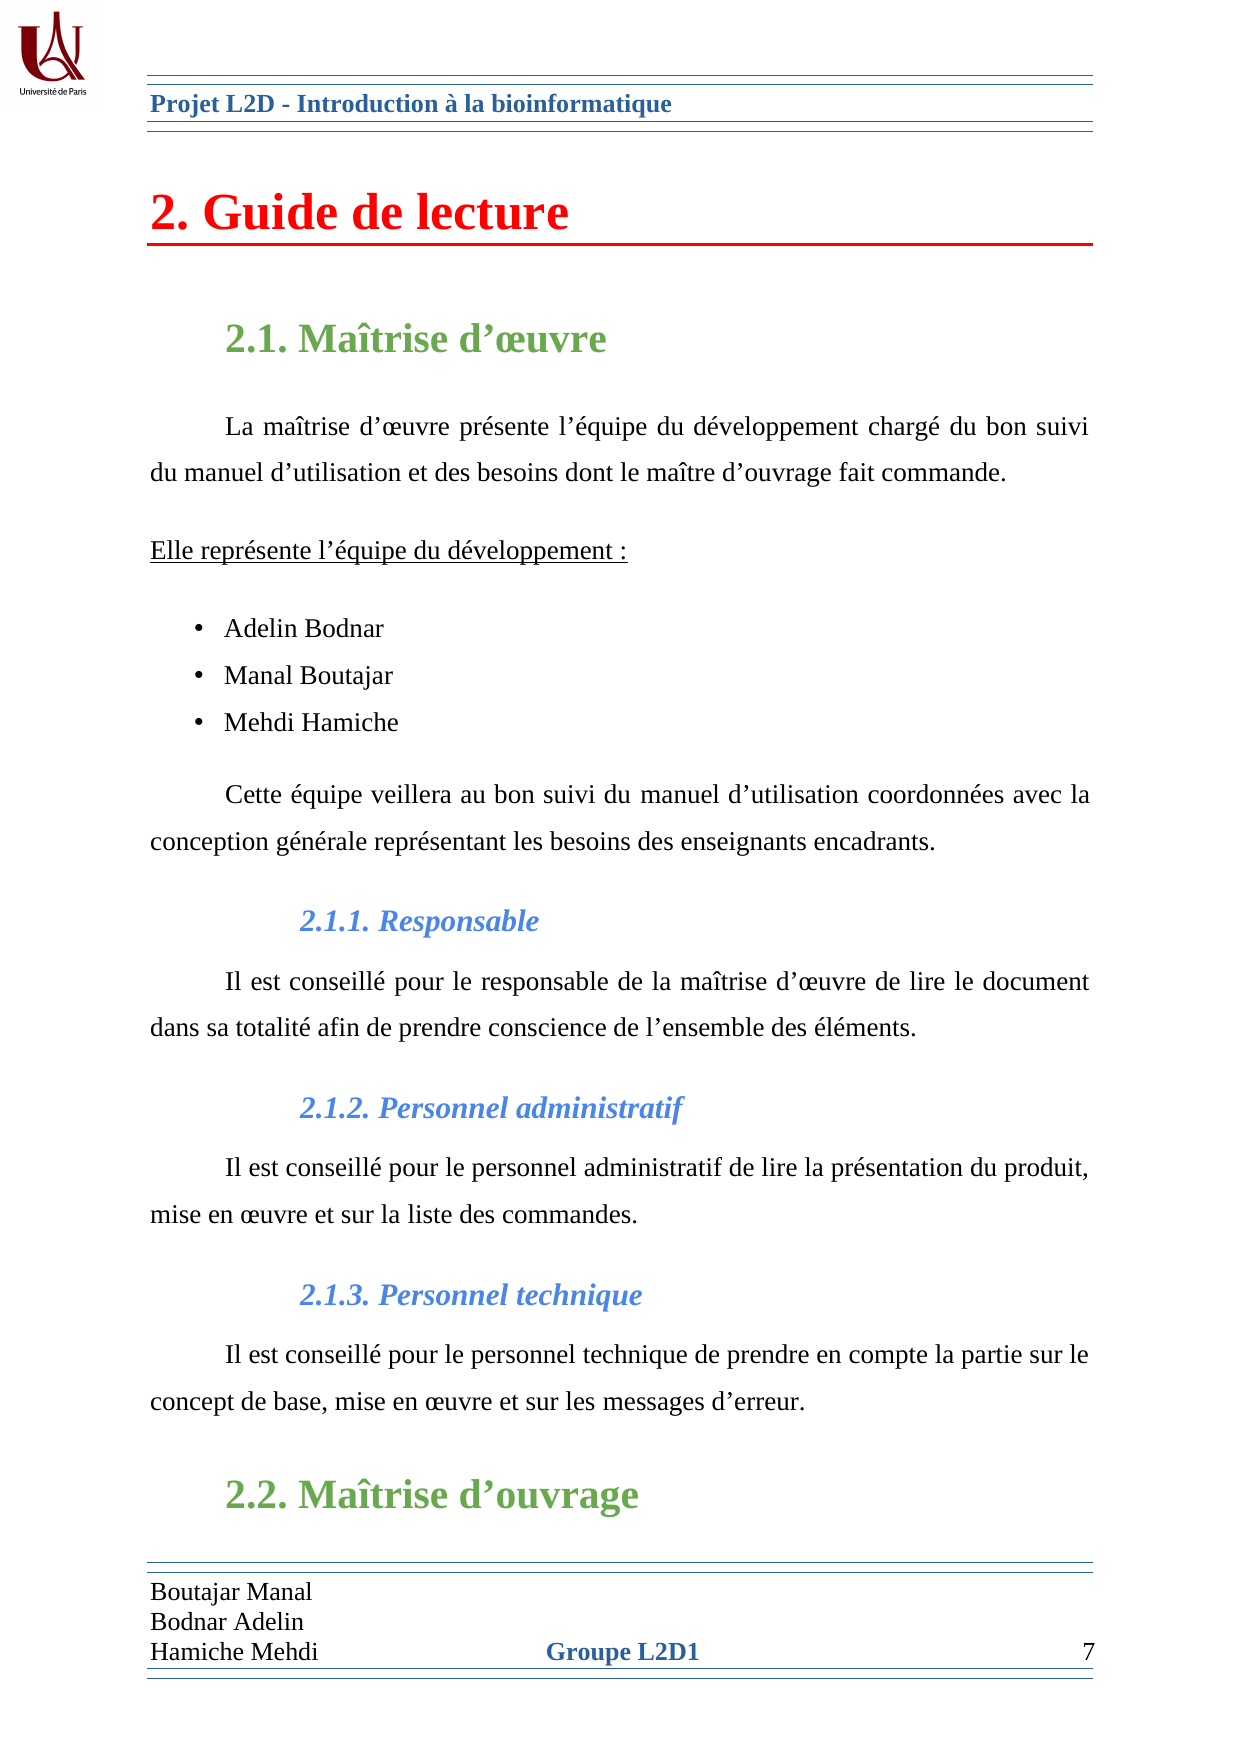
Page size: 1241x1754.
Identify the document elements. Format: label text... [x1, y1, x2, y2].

subtitle 2.1.2. Personnel administratif [225, 1089, 1090, 1125]
subtitle 2.1. Maîtrise d’œuvre [150, 313, 1090, 361]
subtitle 2.1.1. Responsable [225, 903, 1090, 938]
text La maîtrise d’œuvre présente l’équipe du développement chargé du bon suivi du manuel d’utilisation et des besoins dont le maître d’ouvrage fait commande. [150, 410, 1090, 488]
subtitle 2.1.3. Personnel technique [225, 1276, 1090, 1312]
text Cette équipe veillera au bon suivi du manuel d’utilisation coordonnées avec la conception générale représentant les besoins des enseignants encadrants. [150, 778, 1090, 856]
list Adelin Bodnar [194, 612, 1090, 644]
list Mehdi Hamiche [194, 706, 1090, 737]
text Il est conseillé pour le responsable de la maîtrise d’œuvre de lire le document dans sa totalité afin de prendre conscience de l’ensemble des éléments. [150, 965, 1090, 1043]
text Il est conseillé pour le personnel technique de prendre en compte la partie sur le concept de base, mise en œuvre et sur les messages d’erreur. [150, 1338, 1090, 1416]
text Elle représente l’équipe du développement : [150, 534, 1090, 566]
list Manal Boutajar [194, 659, 1090, 691]
picture [0, 0, 101, 107]
text Il est conseillé pour le personnel administratif de lire la présentation du produit, mise en œuvre et sur la liste des commandes. [150, 1152, 1090, 1229]
subtitle 2.2. Maîtrise d’ouvrage [150, 1469, 1090, 1517]
subtitle 2. Guide de lecture [147, 178, 1093, 243]
